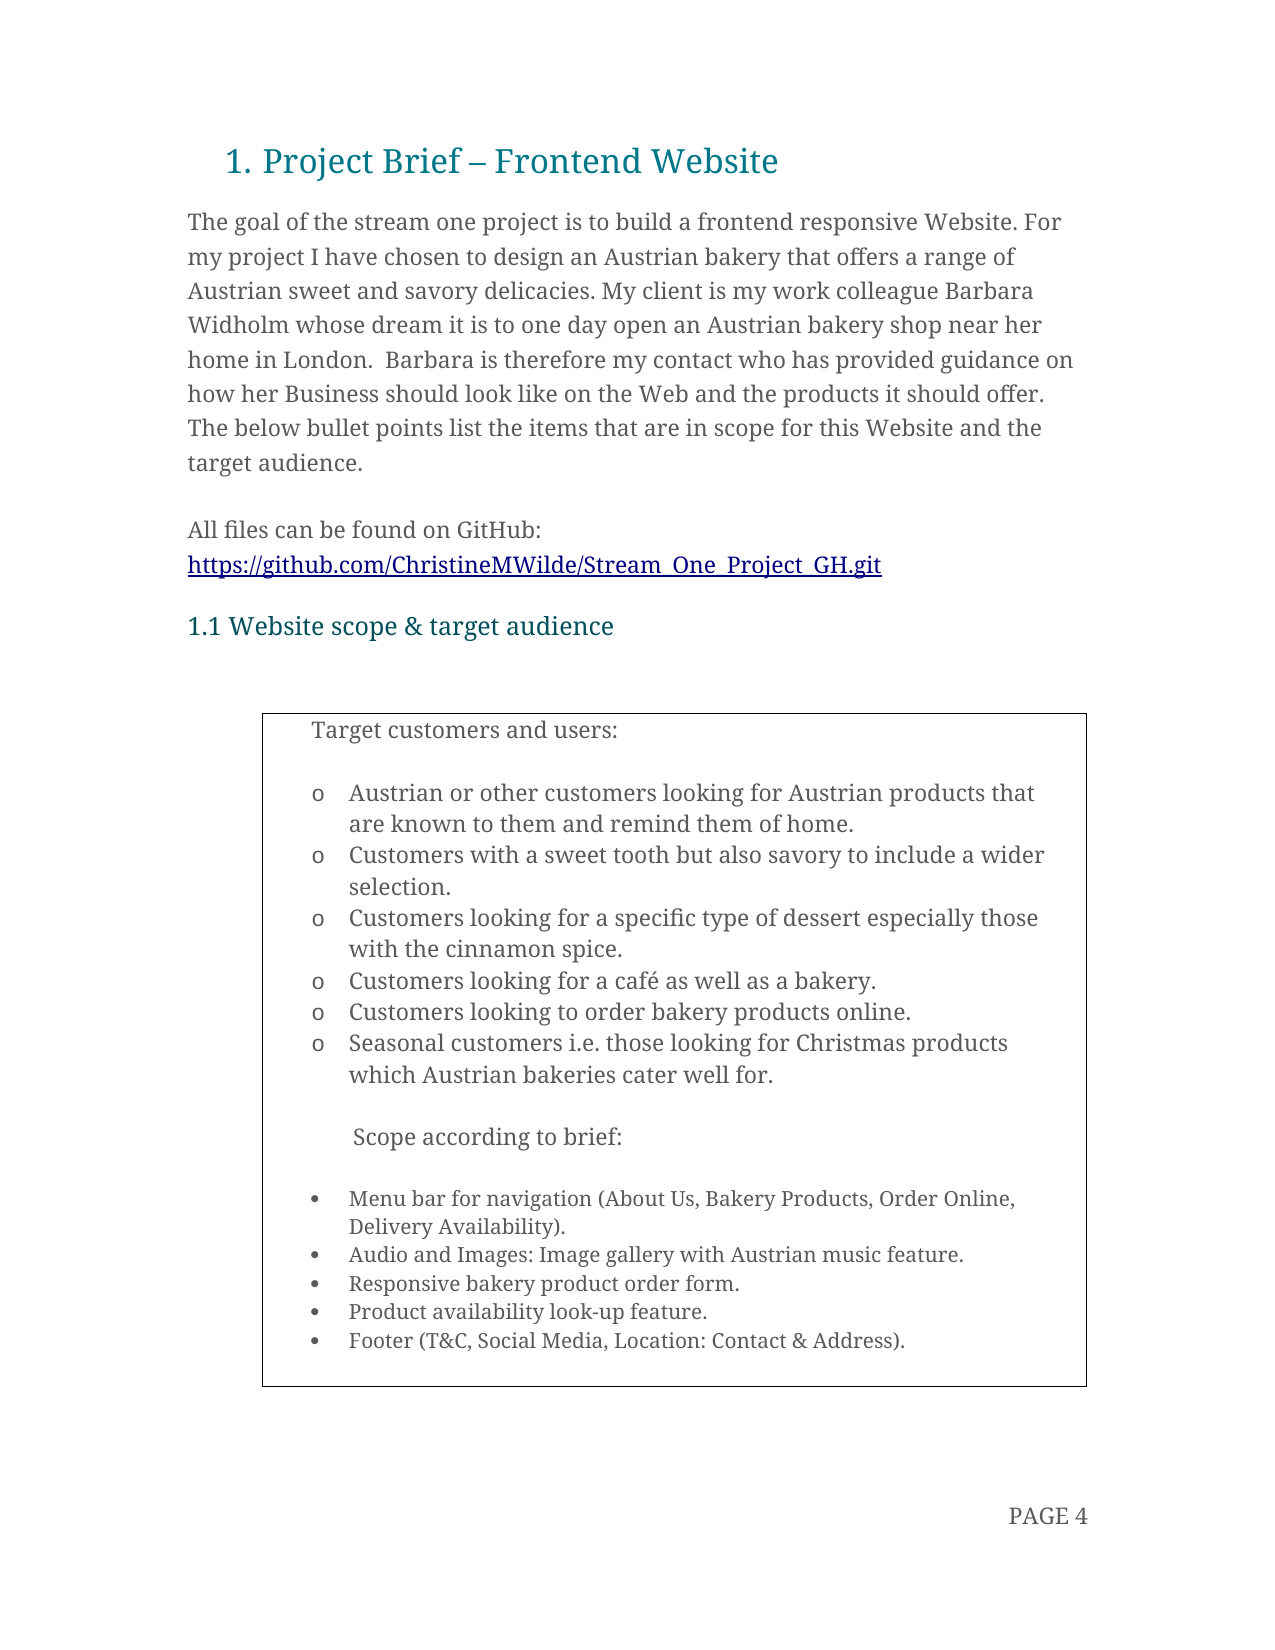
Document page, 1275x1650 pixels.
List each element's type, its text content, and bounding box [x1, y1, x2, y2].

text The goal of the stream one project is to build a frontend responsive Website. For my project I have chosen to design an Austrian bakery that offers a range of Austrian sweet and savory delicacies. My client is my work colleague Barbara Widholm whose dream it is to one day open an Austrian bakery shop near her home in London. Barbara is therefore my contact who has provided guidance on how her Business should look like on the Web and the products it should offer. The below bullet points list the items that are in scope for this Website and the target audience. [187, 206, 1087, 478]
subtitle 1.1 Website scope & target audience [187, 608, 1087, 642]
table_header Target customers and users: Austrian or other customers looking for Austrian products that are known to them and remind them of home. Customers with a sweet tooth but also savory to include a wider selection. Customers looking for a specific type of dessert especially those with the cinnamon spice. Customers looking for a café as well as a bakery. Customers looking to order bakery products online. Seasonal customers i.e. those looking for Christmas products which Austrian bakeries cater well for. Scope according to brief: Menu bar for navigation (About Us, Bakery Products, Order Online, Delivery Availability). Audio and Images: Image gallery with Austrian music feature. Responsive bakery product order form. Product availability look-up feature. Footer (T&C, Social Media, Location: Contact & Address). [263, 714, 1086, 1386]
text All files can be found on GitHub: https://github.com/ChristineMWilde/Stream_One_Project_GH.git [187, 514, 1087, 580]
subtitle Project Brief – Frontend Website [225, 137, 1087, 183]
